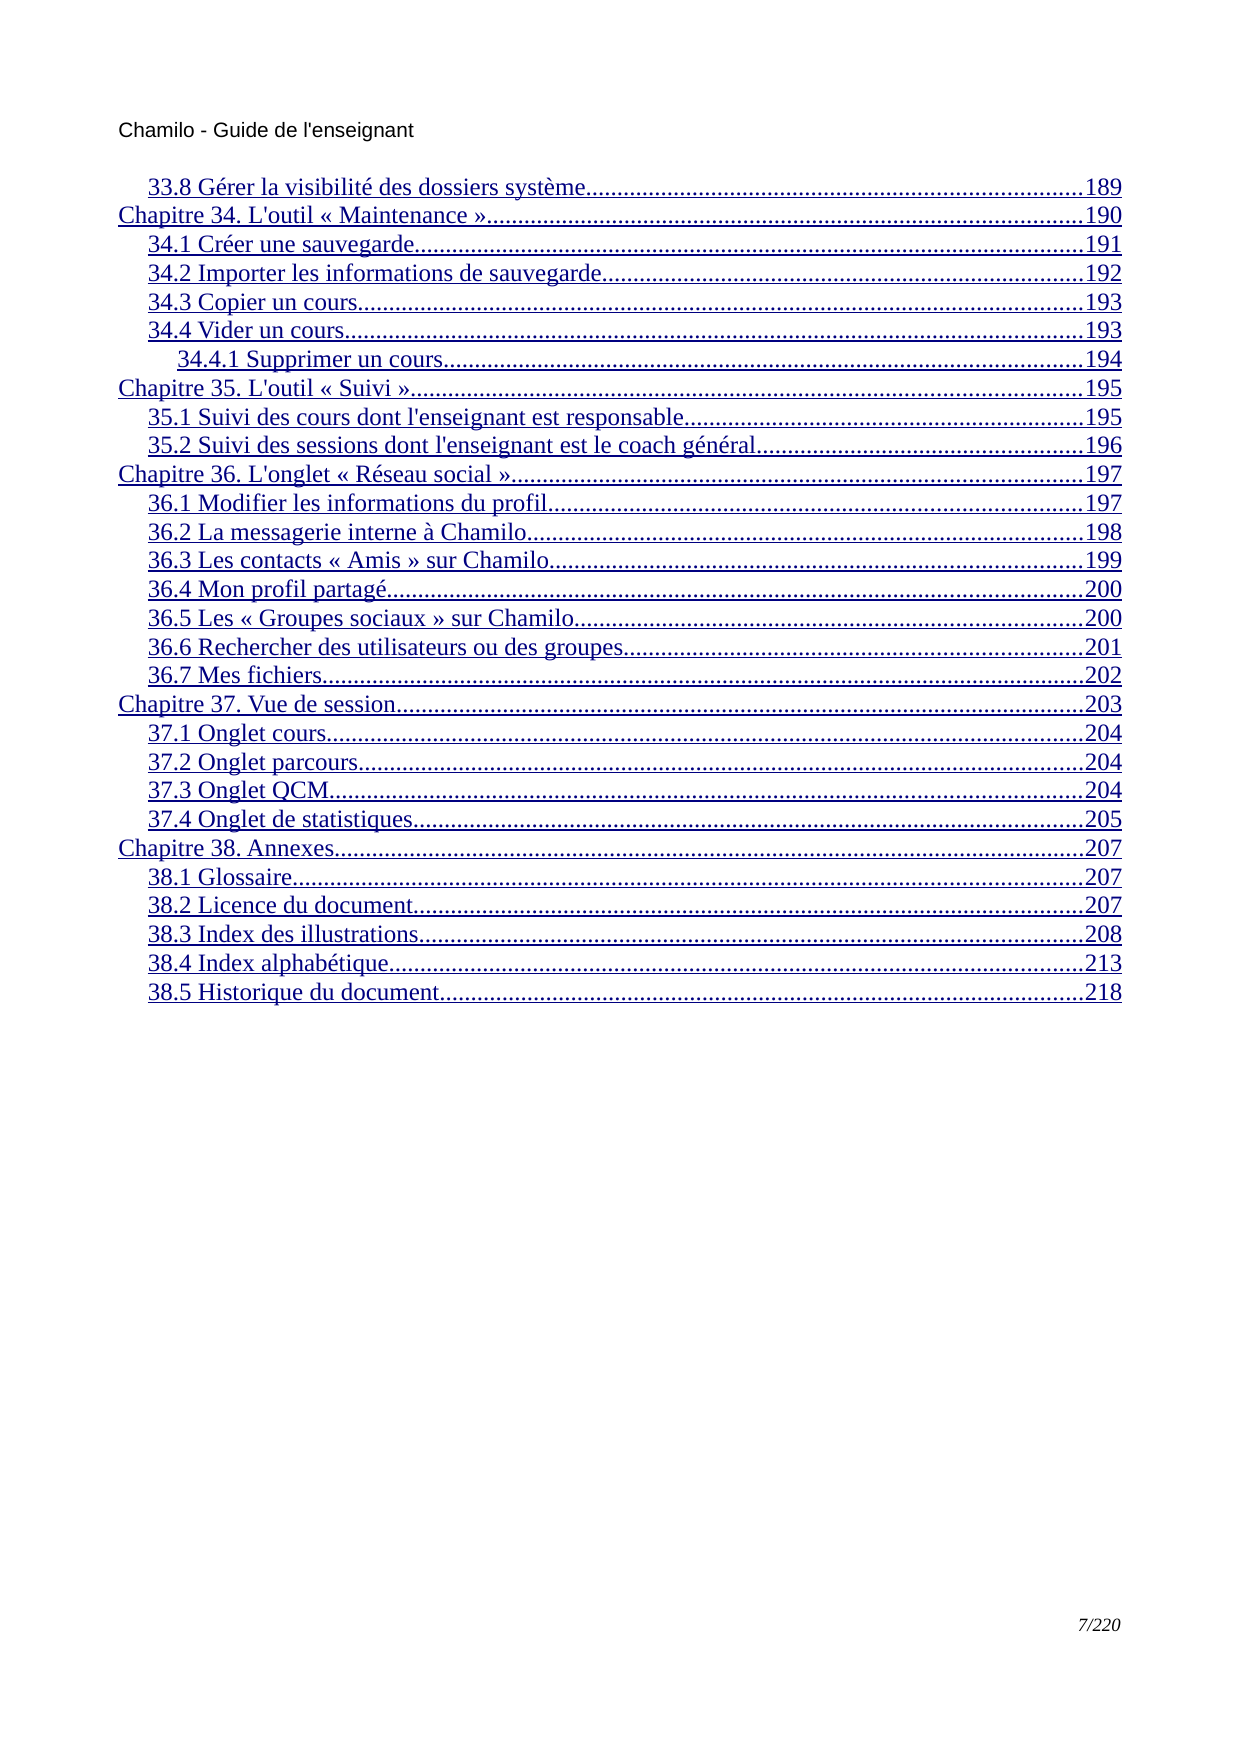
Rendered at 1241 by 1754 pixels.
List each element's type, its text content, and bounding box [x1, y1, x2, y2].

text 38.2 Licence du document 207 [148, 890, 1122, 915]
text 34.4 Vider un cours 193 [148, 315, 1122, 340]
text Chapitre 37. Vue de session 203 [118, 689, 1122, 714]
text 37.1 Onglet cours 204 [148, 718, 1122, 743]
text 36.1 Modifier les informations du profil 197 [148, 488, 1122, 513]
text 34.3 Copier un cours 193 [148, 287, 1122, 312]
text 36.3 Les contacts « Amis » sur Chamilo 199 [148, 545, 1122, 570]
text 38.4 Index alphabétique 213 [148, 948, 1122, 973]
text 34.4.1 Supprimer un cours 194 [177, 344, 1122, 369]
text Chapitre 34. L'outil « Maintenance » 190 [118, 200, 1122, 225]
text 34.2 Importer les informations de sauvegarde 192 [148, 258, 1122, 283]
text Chapitre 38. Annexes 207 [118, 833, 1122, 858]
text 35.2 Suivi des sessions dont l'enseignant est le coach général 196 [148, 430, 1122, 455]
text 35.1 Suivi des cours dont l'enseignant est responsable 195 [148, 402, 1122, 427]
text 37.4 Onglet de statistiques 205 [148, 804, 1122, 829]
text 34.1 Créer une sauvegarde 191 [148, 229, 1122, 254]
text Chapitre 35. L'outil « Suivi » 195 [118, 373, 1122, 398]
text 38.1 Glossaire 207 [148, 862, 1122, 887]
text 37.2 Onglet parcours 204 [148, 747, 1122, 772]
text Chapitre 36. L'onglet « Réseau social » 197 [118, 459, 1122, 484]
text 38.3 Index des illustrations 208 [148, 919, 1122, 944]
text 36.4 Mon profil partagé 200 [148, 574, 1122, 599]
text 33.8 Gérer la visibilité des dossiers système 189 [148, 172, 1122, 197]
text 38.5 Historique du document 218 [148, 977, 1122, 1002]
text 36.5 Les « Groupes sociaux » sur Chamilo 200 [148, 603, 1122, 628]
text 36.2 La messagerie interne à Chamilo 198 [148, 517, 1122, 542]
text 37.3 Onglet QCM 204 [148, 775, 1122, 800]
text 36.7 Mes fichiers 202 [148, 660, 1122, 685]
text 36.6 Rechercher des utilisateurs ou des groupes 201 [148, 632, 1122, 657]
